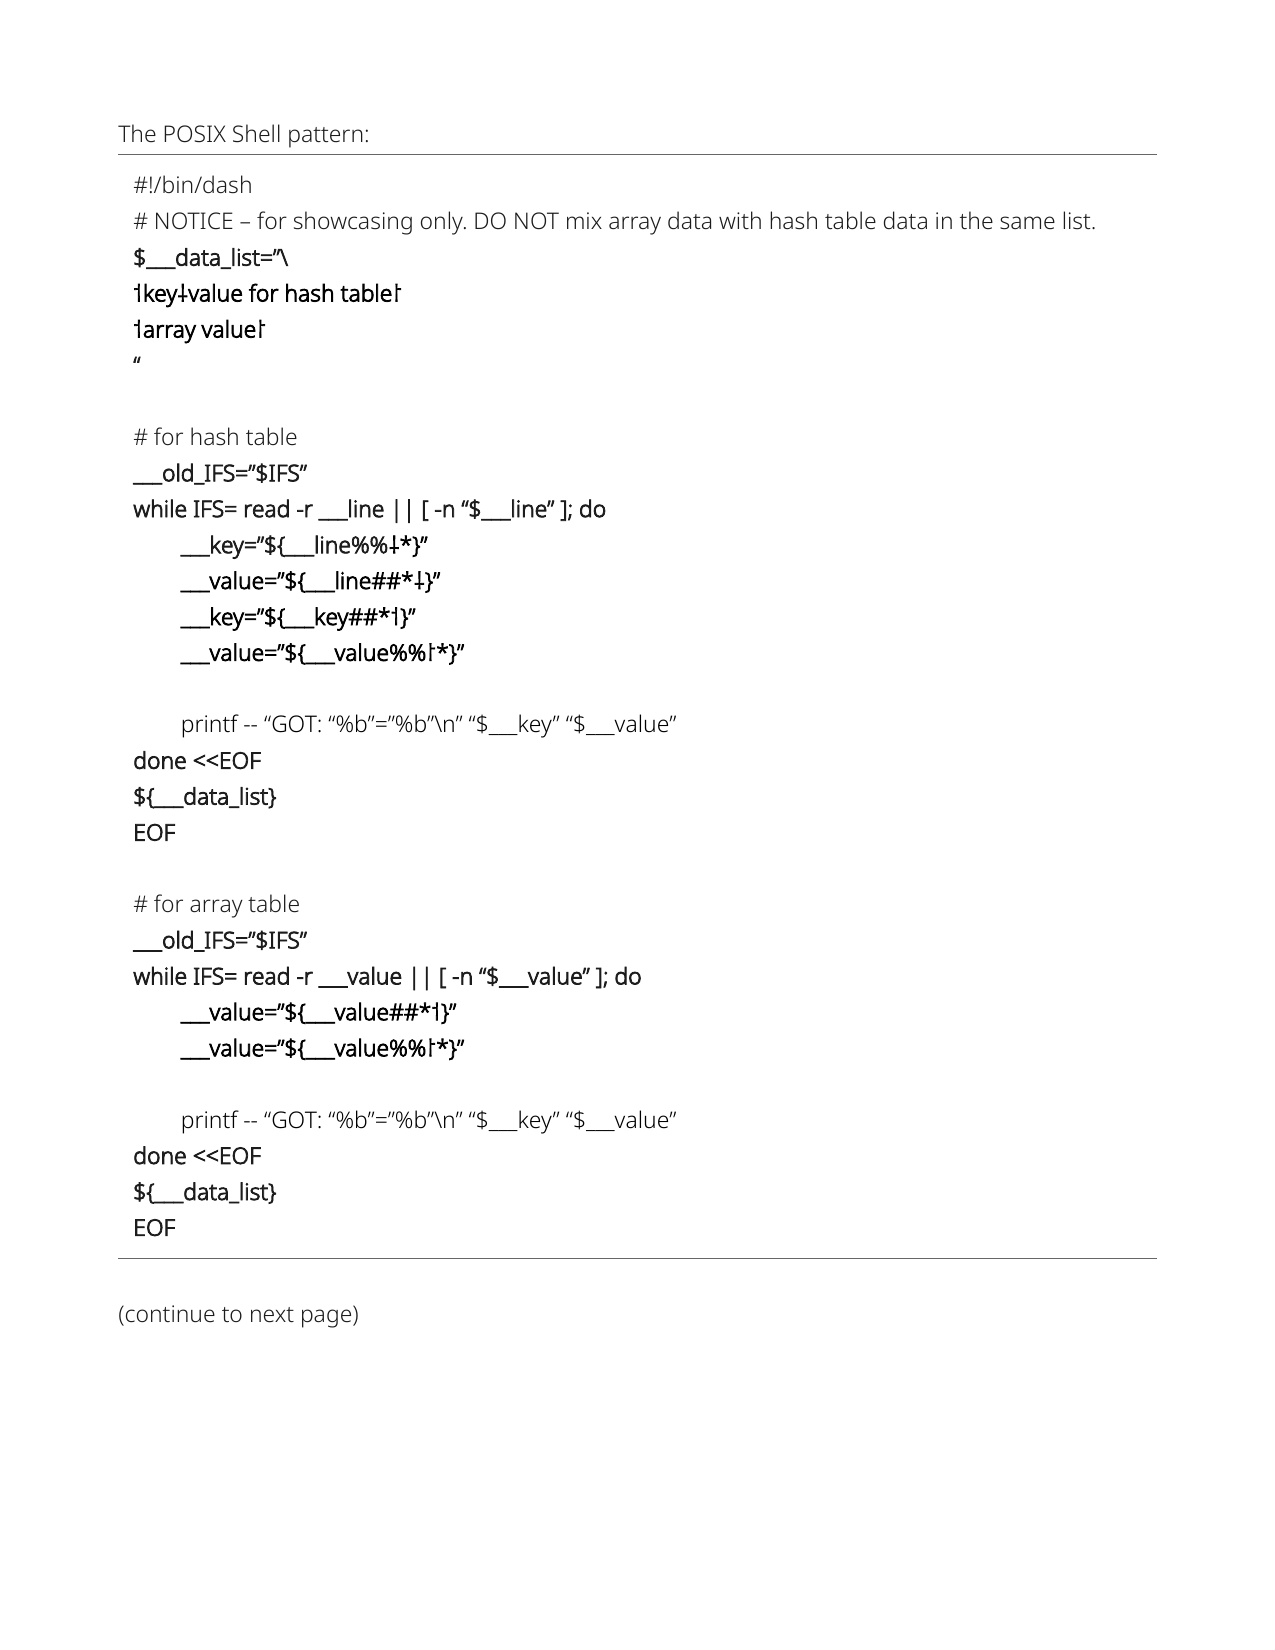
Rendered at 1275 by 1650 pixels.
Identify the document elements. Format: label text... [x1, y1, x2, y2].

text #!/bin/dash [118, 155, 1157, 190]
text # NOTICE – for showcasing only. DO NOT mix array data with hash table data in the same list. [118, 190, 1157, 226]
text ___old_IFS=”$IFS” [118, 442, 1157, 477]
text done <<EOF [118, 729, 1157, 765]
text EOF [118, 1196, 1157, 1258]
text while IFS= read -r ___value || [ -n “$___value” ]; do [118, 945, 1157, 981]
text ___key=”${___key##*⸶}” [118, 585, 1157, 621]
text (continue to next page) [118, 1298, 1157, 1329]
text ___value=”${___value%%⸷*}” [118, 621, 1157, 668]
text ___value=”${___value##*⸶}” [118, 981, 1157, 1017]
text printf -- “GOT: “%b”=”%b”\n” “$___key” “$___value” [118, 693, 1157, 729]
text ${___data_list} [118, 1160, 1157, 1196]
text ⸶array value⸷ [118, 298, 1157, 334]
text ___key=”${___line%%⸸*}” [118, 513, 1157, 549]
text # for hash table [118, 406, 1157, 442]
text “ [118, 334, 1157, 380]
text ___old_IFS=”$IFS” [118, 909, 1157, 945]
text done <<EOF [118, 1124, 1157, 1160]
text while IFS= read -r ___line || [ -n “$___line” ]; do [118, 477, 1157, 513]
text $___data_list=”\ [118, 226, 1157, 262]
text ${___data_list} [118, 765, 1157, 801]
text The POSIX Shell pattern: [118, 118, 1157, 149]
text ⸶key⸸value for hash table⸷ [118, 262, 1157, 298]
text EOF [118, 801, 1157, 847]
text ___value=”${___line##*⸸}” [118, 549, 1157, 585]
text ___value=”${___value%%⸷*}” [118, 1017, 1157, 1063]
text # for array table [118, 873, 1157, 909]
text printf -- “GOT: “%b”=”%b”\n” “$___key” “$___value” [118, 1088, 1157, 1124]
